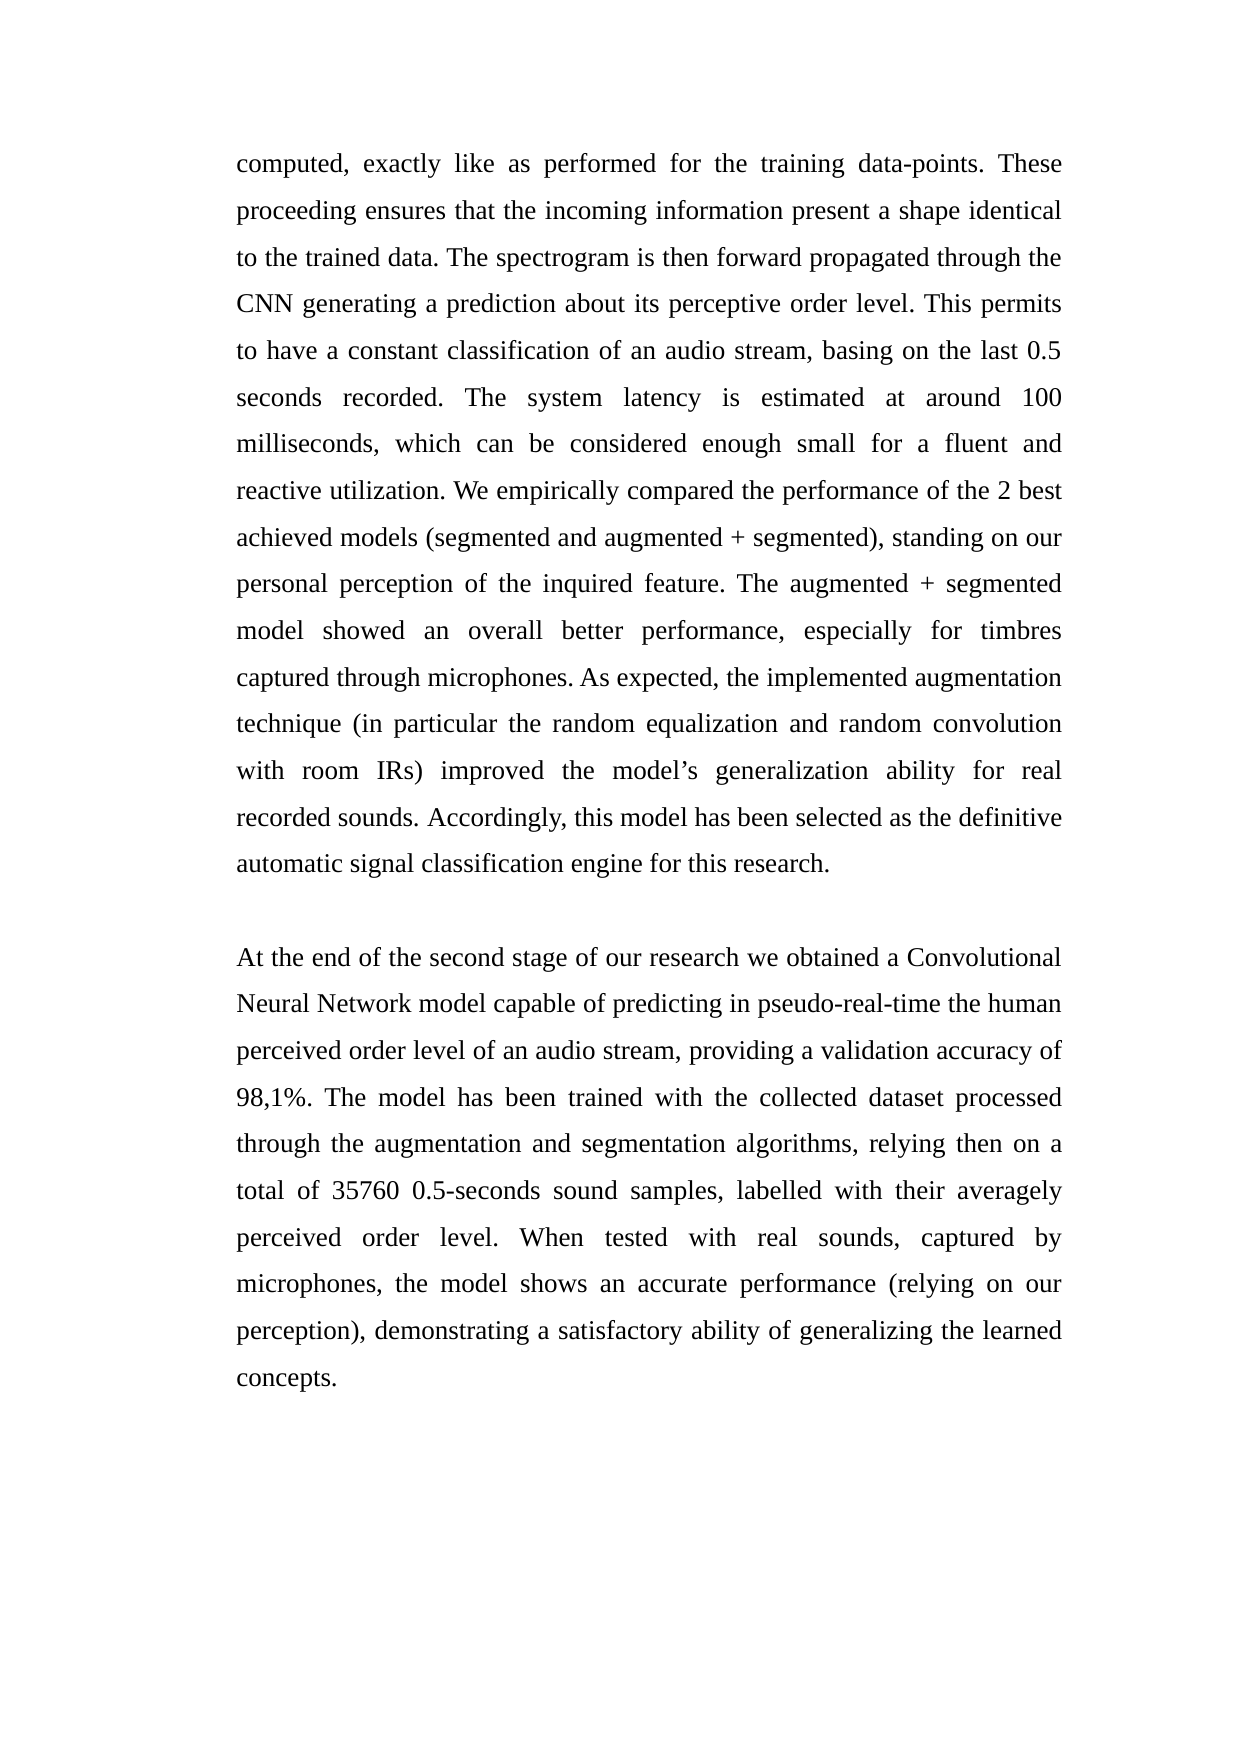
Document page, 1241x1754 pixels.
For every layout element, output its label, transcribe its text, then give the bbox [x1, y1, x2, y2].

text At the end of the second stage of our research we obtained a Convolutional Neural Network model capable of predicting in pseudo-real-time the human perceived order level of an audio stream, providing a validation accuracy of 98,1%. The model has been trained with the collected dataset processed through the augmentation and segmentation algorithms, relying then on a total of 35760 0.5-seconds sound samples, labelled with their averagely perceived order level. When tested with real sounds, captured by microphones, the model shows an accurate performance (relying on our perception), demonstrating a satisfactory ability of generalizing the learned concepts. [236, 941, 1063, 1392]
text computed, exactly like as performed for the training data-points. These proceeding ensures that the incoming information present a shape identical to the trained data. The spectrogram is then forward propagated through the CNN generating a prediction about its perceptive order level. This permits to have a constant classification of an audio stream, basing on the last 0.5 seconds recorded. The system latency is estimated at around 100 milliseconds, which can be considered enough small for a fluent and reactive utilization. We empirically compared the performance of the 2 best achieved models (segmented and augmented + segmented), standing on our personal perception of the inquired feature. The augmented + segmented model showed an overall better performance, especially for timbres captured through microphones. As expected, the implemented augmentation technique (in particular the random equalization and random convolution with room IRs) improved the model’s generalization ability for real recorded sounds. Accordingly, this model has been selected as the definitive automatic signal classification engine for this research. [236, 148, 1063, 879]
